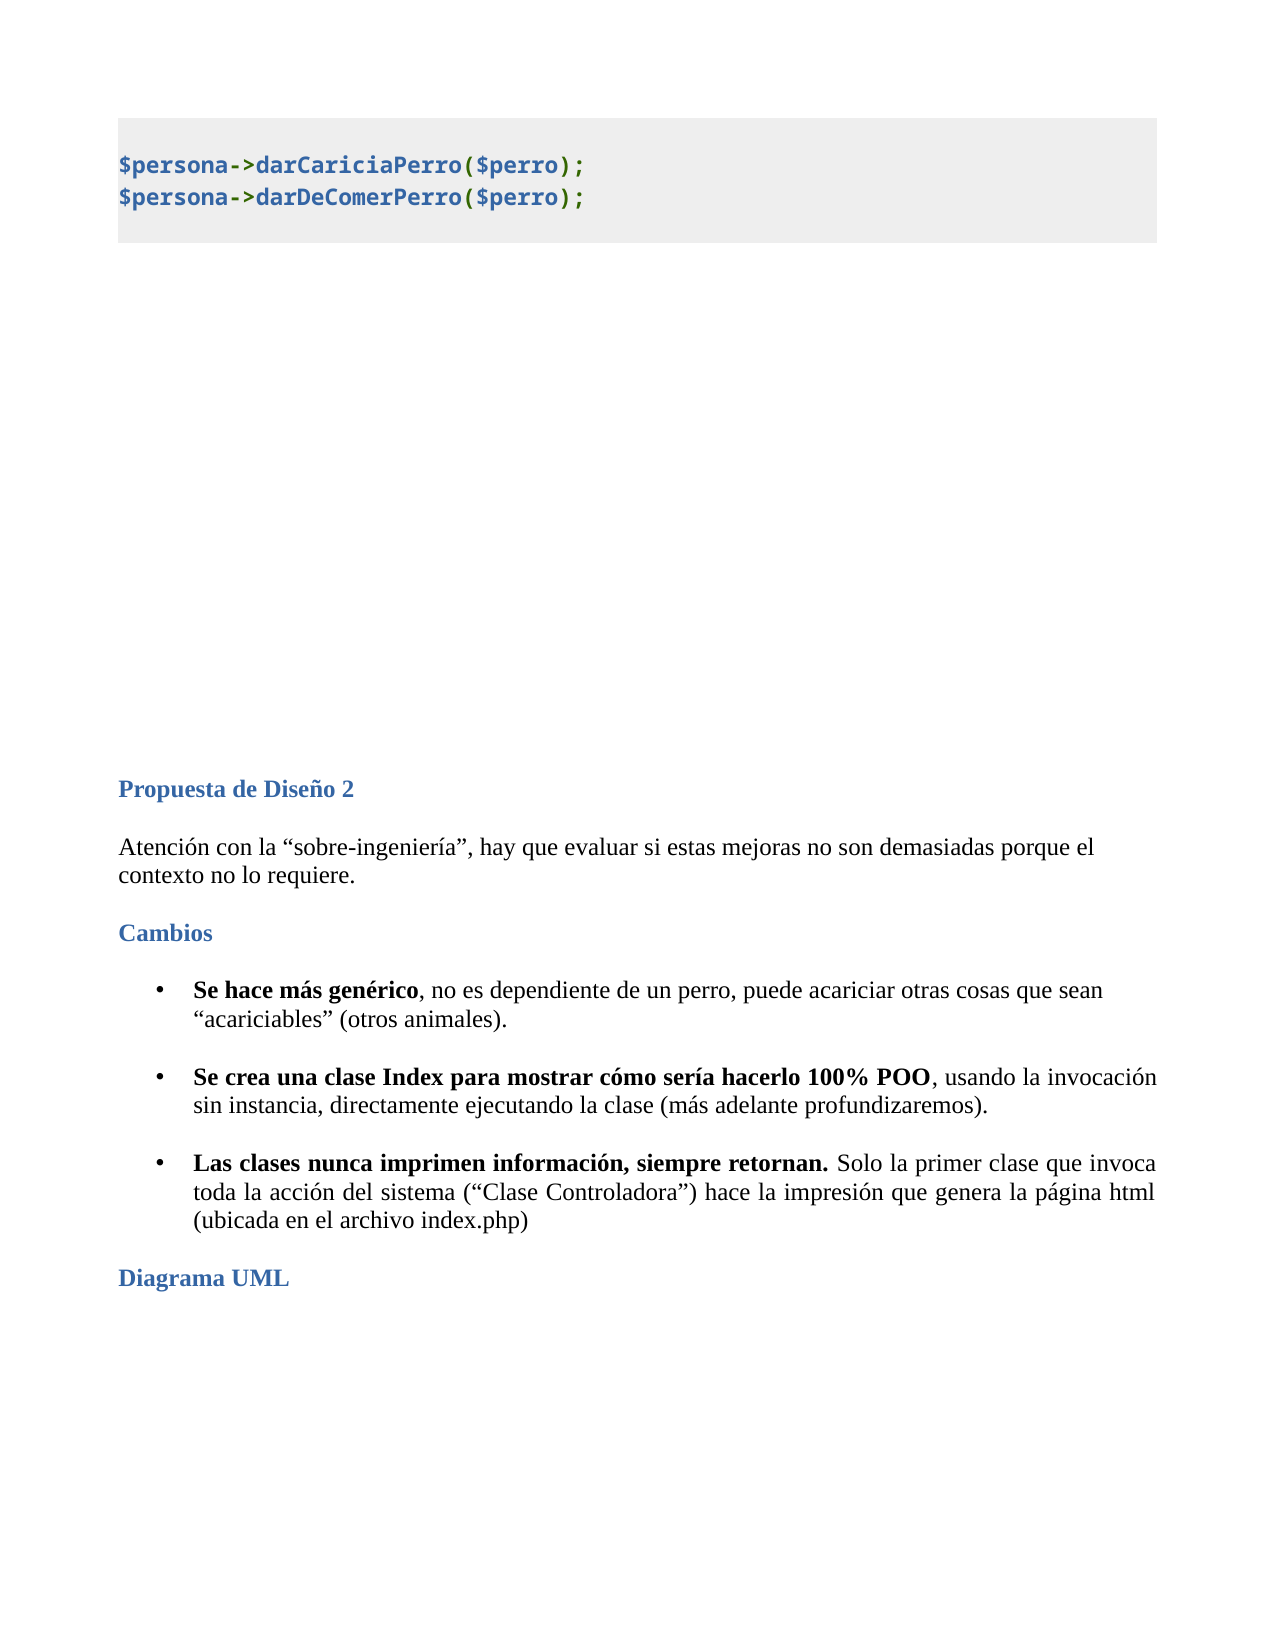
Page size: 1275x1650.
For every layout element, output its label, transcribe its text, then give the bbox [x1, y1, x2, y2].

list Se crea una clase Index para mostrar cómo sería hacerlo 100% POO, usando la invocación sin instancia, directamente ejecutando la clase (más adelante profundizaremos). [156, 1062, 1157, 1119]
list Las clases nunca imprimen información, siempre retornan. Solo la primer clase que invoca toda la acción del sistema (“Clase Controladora”) hace la impresión que genera la página html (ubicada en el archivo index.php) [156, 1148, 1157, 1234]
list “acariciables” (otros animales). [156, 1004, 1157, 1033]
text $persona->darDeComerPerro($perro); [118, 181, 1157, 212]
text contexto no lo requiere. [118, 861, 1157, 889]
text Atención con la “sobre-ingeniería”, hay que evaluar si estas mejoras no son demasiadas porque el [118, 832, 1157, 861]
list Se hace más genérico, no es dependiente de un perro, puede acariciar otras cosas que sean [156, 976, 1157, 1004]
text Propuesta de Diseño 2 [118, 774, 1157, 803]
text $persona->darCariciaPerro($perro); [118, 149, 1157, 181]
text Diagrama UML [118, 1263, 1157, 1292]
text Cambios [118, 918, 1157, 947]
